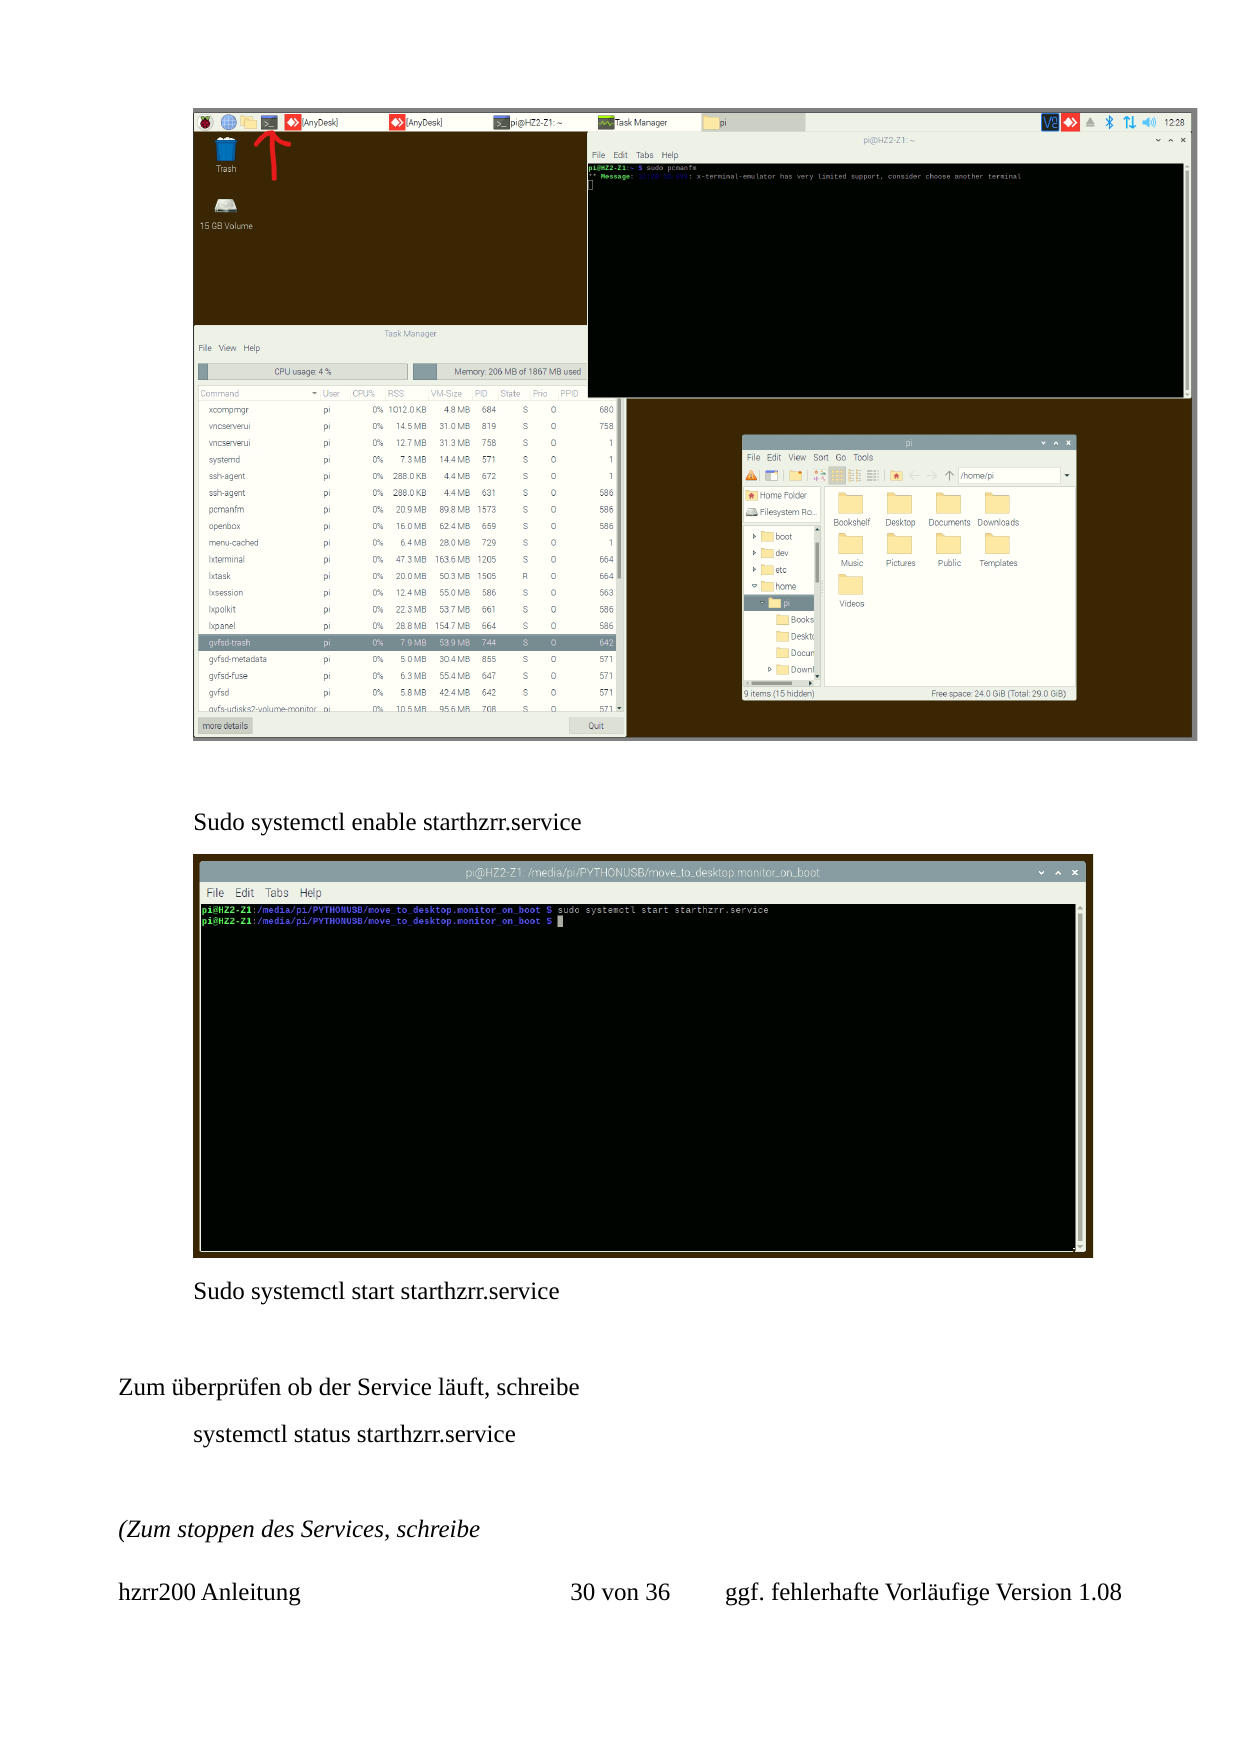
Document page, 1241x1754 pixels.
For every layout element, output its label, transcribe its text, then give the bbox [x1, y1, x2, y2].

picture [193, 108, 1198, 741]
picture [193, 854, 1094, 1258]
text Zum überprüfen ob der Service läuft, schreibe [118, 1372, 1122, 1400]
text (Zum stoppen des Services, schreibe [118, 1514, 1122, 1543]
text systemctl status starthzrr.service [118, 1419, 1122, 1448]
text Sudo systemctl start starthzrr.service [118, 1276, 1122, 1305]
text Sudo systemctl enable starthzrr.service [118, 807, 1122, 835]
